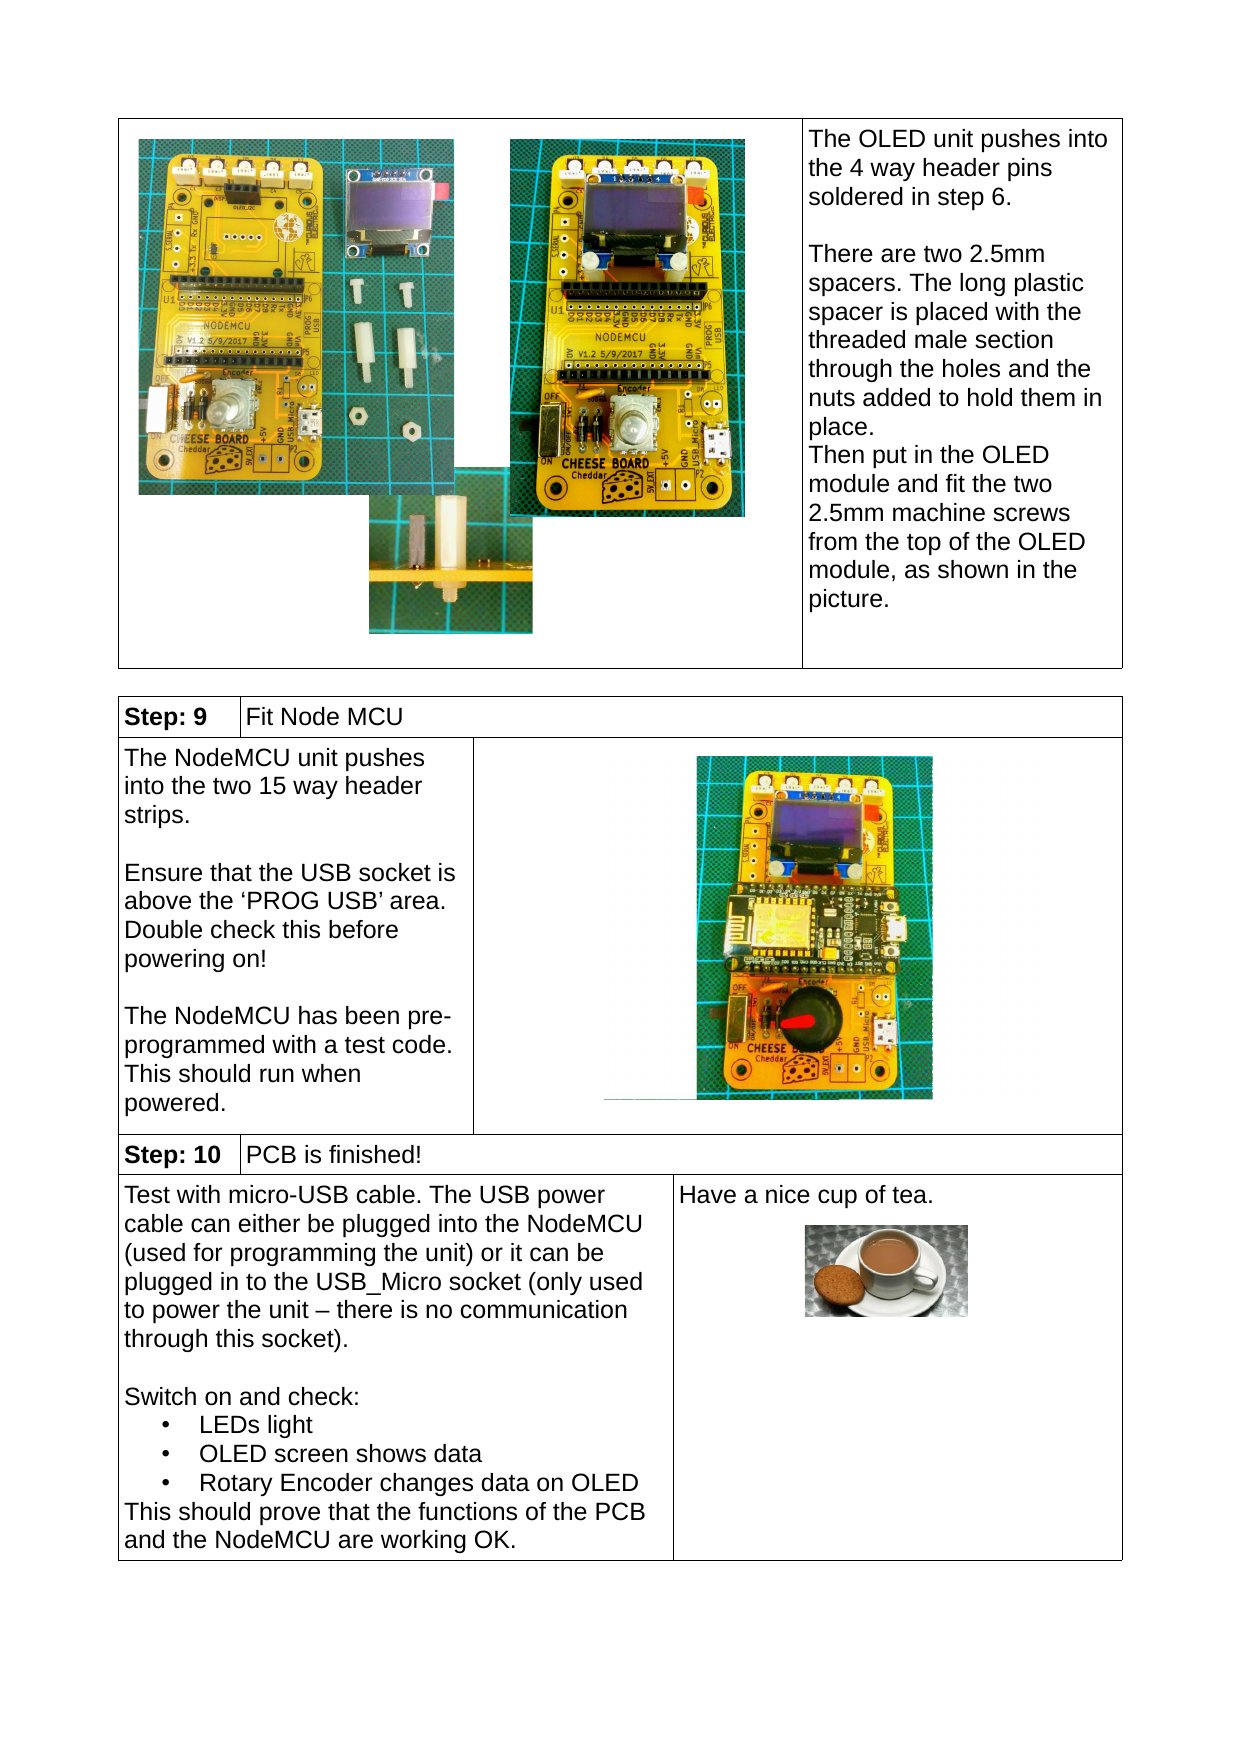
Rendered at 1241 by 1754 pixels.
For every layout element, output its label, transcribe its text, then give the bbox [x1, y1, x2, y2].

table_header PCB is finished! [241, 1135, 1122, 1174]
table_header Fit Node MCU [241, 697, 1122, 737]
table_cell [119, 119, 802, 139]
table_cell [119, 140, 138, 494]
picture [138, 139, 745, 634]
table_cell [474, 1100, 1122, 1134]
table_cell [474, 738, 1122, 1099]
table_cell [745, 140, 802, 494]
table_cell The OLED unit pushes into the 4 way header pins soldered in step 6. There are two 2.5mm spacers. The long plastic spacer is placed with the threaded male section through the holes and the nuts added to hold them in place. Then put in the OLED module and fit the two 2.5mm machine screws from the top of the OLED module, as shown in the picture. [803, 119, 1122, 668]
table_cell Have a nice cup of tea. [674, 1175, 1122, 1560]
table_cell [119, 495, 802, 668]
table_cell The NodeMCU unit pushes into the two 15 way header strips. Ensure that the USB socket is above the ‘PROG USB’ area. Double check this before powering on! The NodeMCU has been pre-programmed with a test code. This should run when powered. [119, 738, 473, 1134]
table_cell [455, 140, 510, 467]
picture [804, 1225, 968, 1317]
picture [603, 756, 1062, 1100]
table_cell Test with micro-USB cable. The USB power cable can either be plugged into the NodeMCU (used for programming the unit) or it can be plugged in to the USB_Micro socket (only used to power the unit – there is no communication through this socket). Switch on and check: LEDs light OLED screen shows data Rotary Encoder changes data on OLED This should prove that the functions of the PCB and the NodeMCU are working OK. [119, 1175, 673, 1560]
table_header Step: 10 [119, 1135, 240, 1174]
table_header Step: 9 [119, 697, 240, 737]
